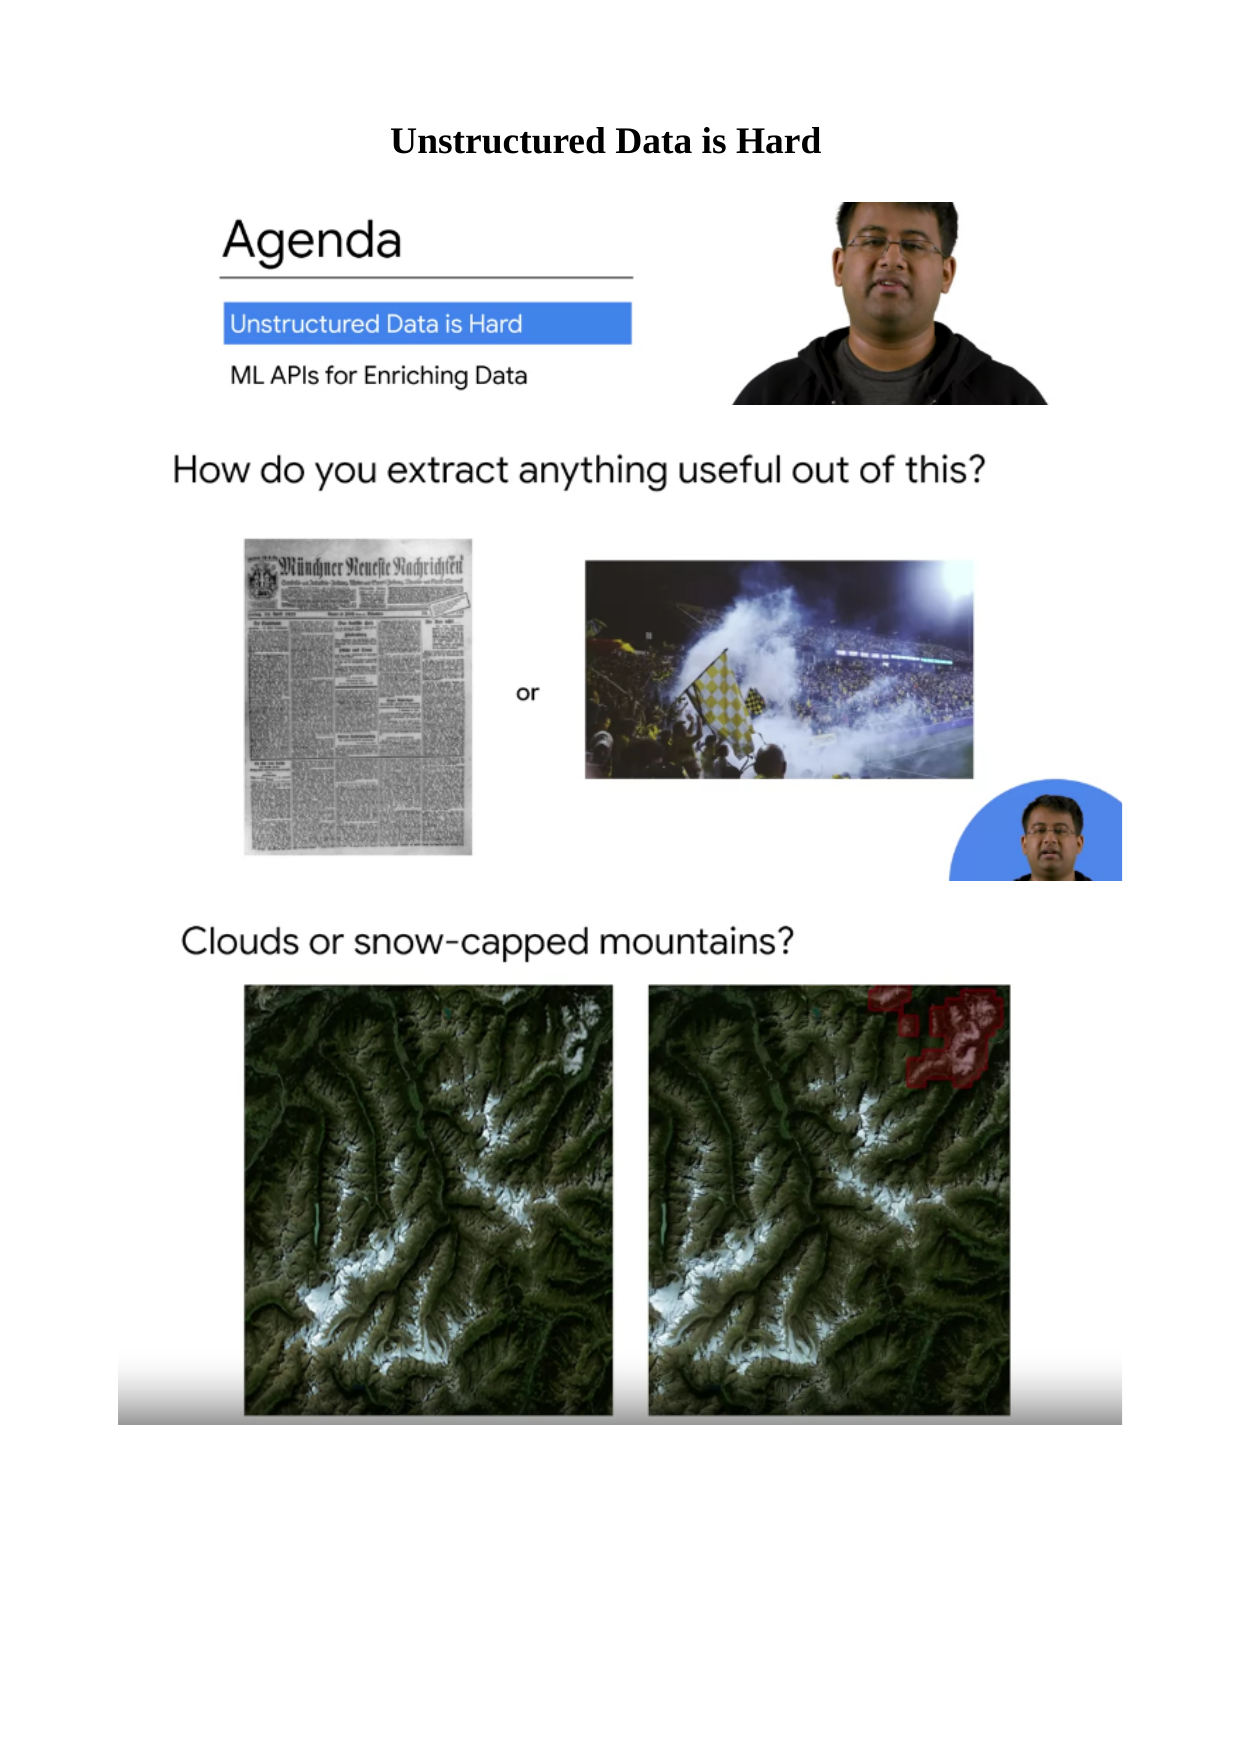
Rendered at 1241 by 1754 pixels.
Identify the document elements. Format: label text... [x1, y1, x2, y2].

picture [118, 202, 1123, 405]
subtitle Unstructured Data is Hard [118, 118, 1122, 161]
picture [118, 909, 1123, 1425]
picture [118, 433, 1123, 881]
